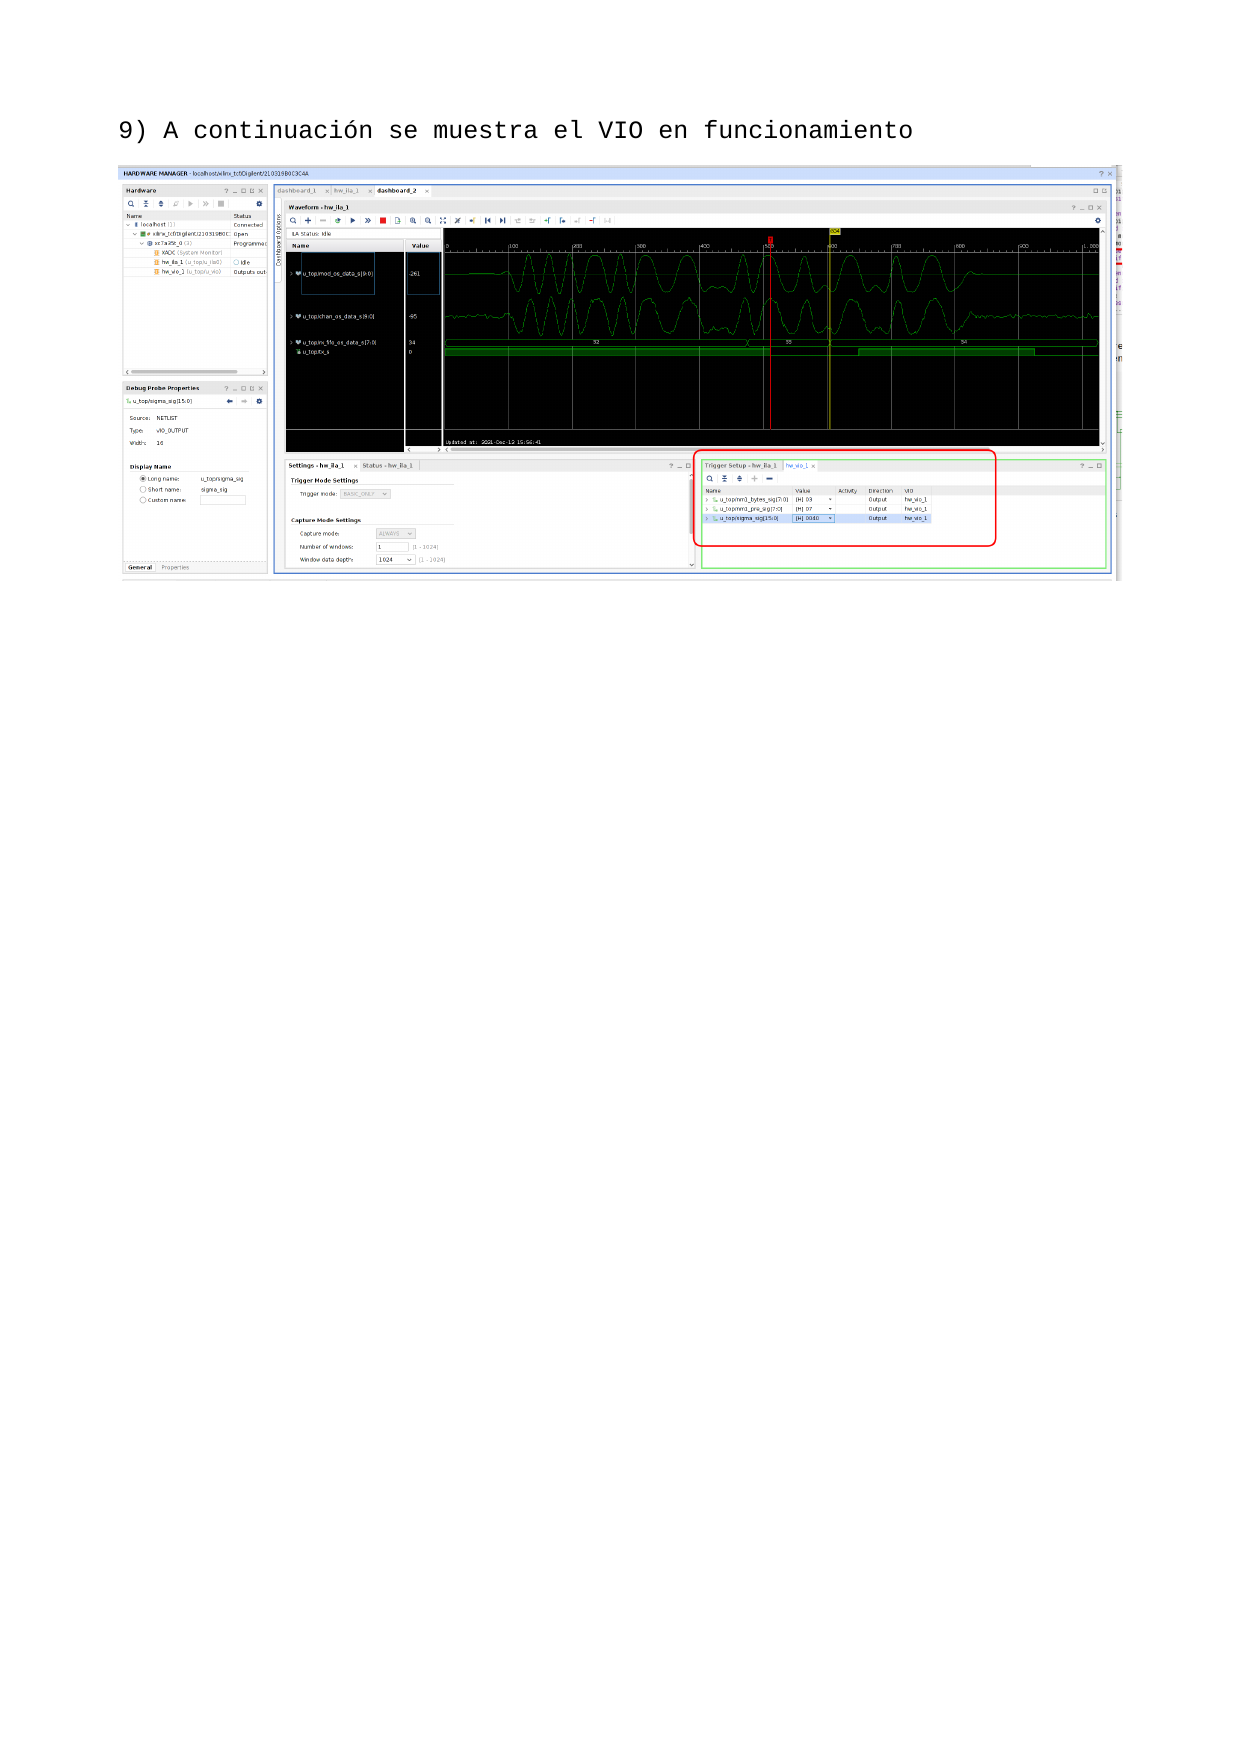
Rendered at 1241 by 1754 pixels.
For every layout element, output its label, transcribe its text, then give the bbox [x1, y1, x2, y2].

text 9) A continuación se muestra el VIO en funcionamiento [118, 118, 1122, 146]
picture [118, 165, 1123, 581]
